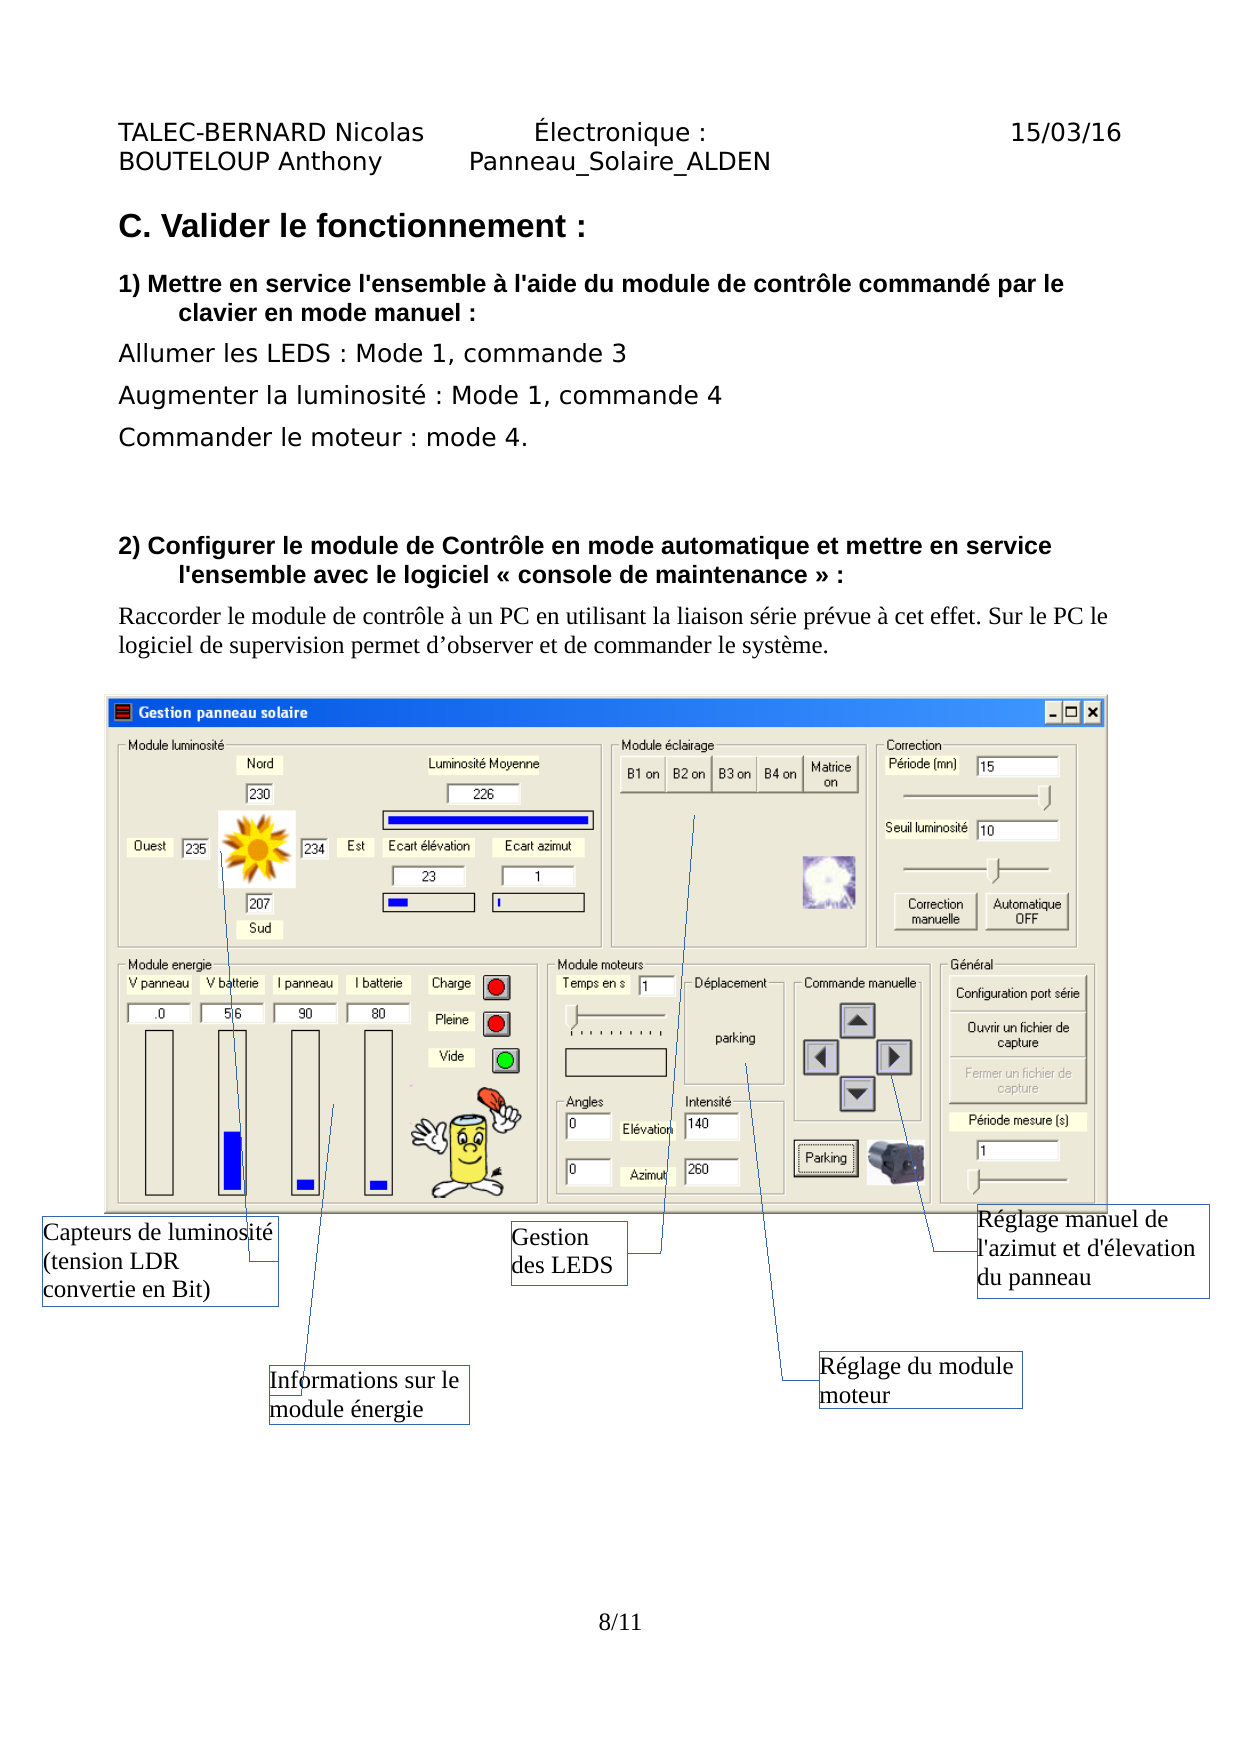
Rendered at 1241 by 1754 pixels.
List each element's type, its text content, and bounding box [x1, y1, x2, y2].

picture [978, 1205, 1108, 1214]
text Raccorder le module de contrôle à un PC en utilisant la liaison série prévue à cet effet. Sur le PC le logiciel de supervision permet d’observer et de commander le système. [118, 601, 1122, 658]
subtitle 2) Configurer le module de Contrôle en mode automatique et mettre en service l'ensemble avec le logiciel « console de maintenance » : [118, 531, 1122, 588]
subtitle 1) Mettre en service l'ensemble à l'aide du module de contrôle commandé par le clavier en mode manuel : [118, 269, 1122, 327]
text Commander le moteur : mode 4. [118, 423, 1122, 452]
text Augmenter la luminosité : Mode 1, commande 4 [118, 381, 1122, 410]
subtitle C. Valider le fonctionnement : [118, 206, 1122, 244]
text Allumer les LEDS : Mode 1, commande 3 [118, 339, 1122, 368]
picture [104, 694, 1108, 1214]
